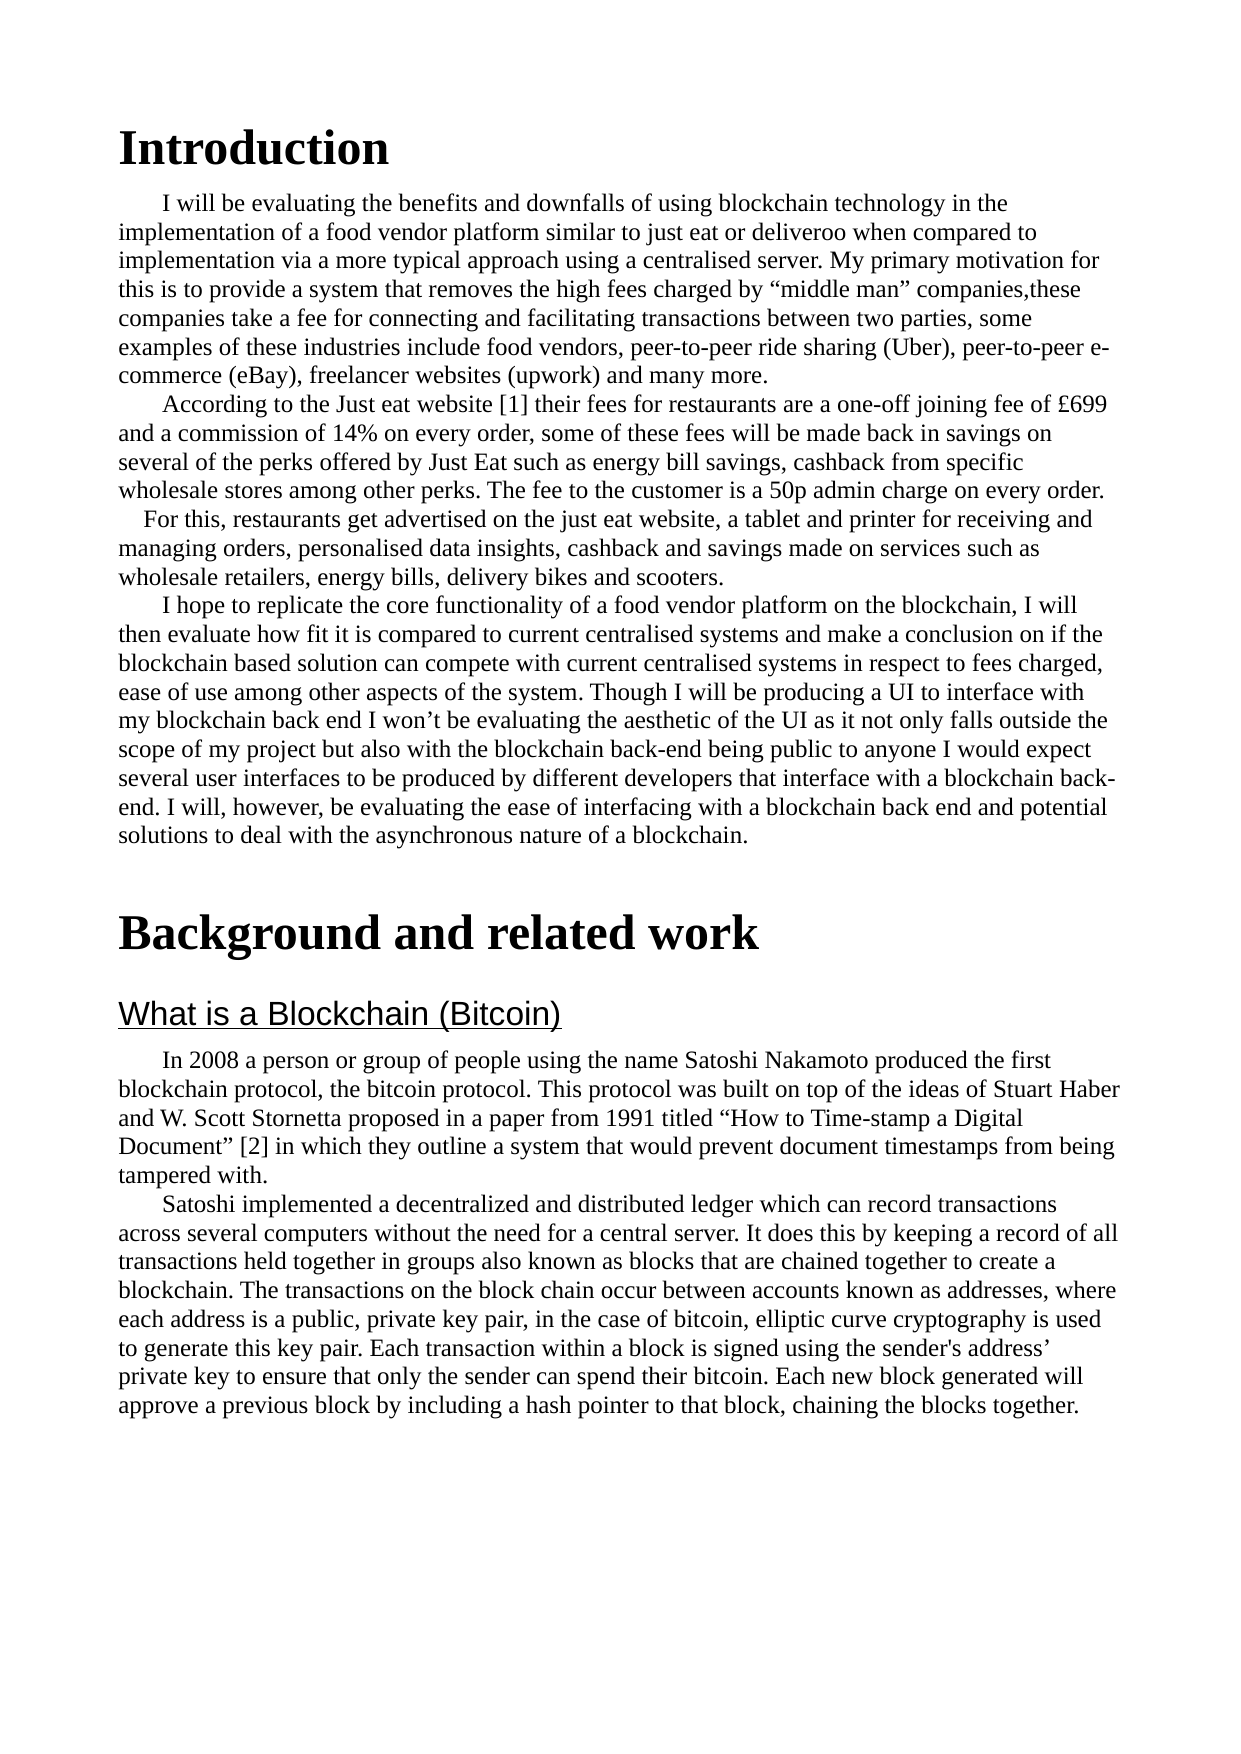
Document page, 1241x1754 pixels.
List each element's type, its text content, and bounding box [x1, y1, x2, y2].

text In 2008 a person or group of people using the name Satoshi Nakamoto produced the first blockchain protocol, the bitcoin protocol. This protocol was built on top of the ideas of Stuart Haber and W. Scott Stornetta proposed in a paper from 1991 titled “How to Time-stamp a Digital Document” [2] in which they outline a system that would prevent document timestamps from being tampered with. [118, 1045, 1122, 1189]
text For this, restaurants get advertised on the just eat website, a tablet and printer for receiving and managing orders, personalised data insights, cashback and savings made on services such as wholesale retailers, energy bills, delivery bikes and scooters. [118, 504, 1122, 591]
text According to the Just eat website [1] their fees for restaurants are a one-off joining fee of £699 and a commission of 14% on every order, some of these fees will be made back in savings on several of the perks offered by Just Eat such as energy bill savings, cashback from specific wholesale stores among other perks. The fee to the customer is a 50p admin charge on every order. [118, 389, 1122, 504]
subtitle Background and related work [118, 903, 1122, 961]
text Satoshi implemented a decentralized and distributed ledger which can record transactions across several computers without the need for a central server. It does this by keeping a record of all transactions held together in groups also known as blocks that are chained together to create a blockchain. The transactions on the block chain occur between accounts known as addresses, where each address is a public, private key pair, in the case of bitcoin, elliptic curve cryptography is used to generate this key pair. Each transaction within a block is signed using the sender's address’ private key to ensure that only the sender can spend their bitcoin. Each new block generated will approve a previous block by including a hash pointer to that block, chaining the blocks together. [118, 1189, 1122, 1419]
subtitle Introduction [118, 118, 1122, 176]
text I hope to replicate the core functionality of a food vendor platform on the blockchain, I will then evaluate how fit it is compared to current centralised systems and make a conclusion on if the blockchain based solution can compete with current centralised systems in respect to fees charged, ease of use among other aspects of the system. Though I will be producing a UI to interface with my blockchain back end I won’t be evaluating the aesthetic of the UI as it not only falls outside the scope of my project but also with the blockchain back-end being public to anyone I would expect several user interfaces to be produced by different developers that interface with a blockchain back-end. I will, however, be evaluating the ease of interfacing with a blockchain back end and potential solutions to deal with the asynchronous nature of a blockchain. [118, 591, 1122, 849]
text I will be evaluating the benefits and downfalls of using blockchain technology in the implementation of a food vendor platform similar to just eat or deliveroo when compared to implementation via a more typical approach using a centralised server. My primary motivation for this is to provide a system that removes the high fees charged by “middle man” companies,these companies take a fee for connecting and facilitating transactions between two parties, some examples of these industries include food vendors, peer-to-peer ride sharing (Uber), peer-to-peer e-commerce (eBay), freelancer websites (upwork) and many more. [118, 188, 1122, 389]
subtitle What is a Blockchain (Bitcoin) [118, 994, 1122, 1033]
